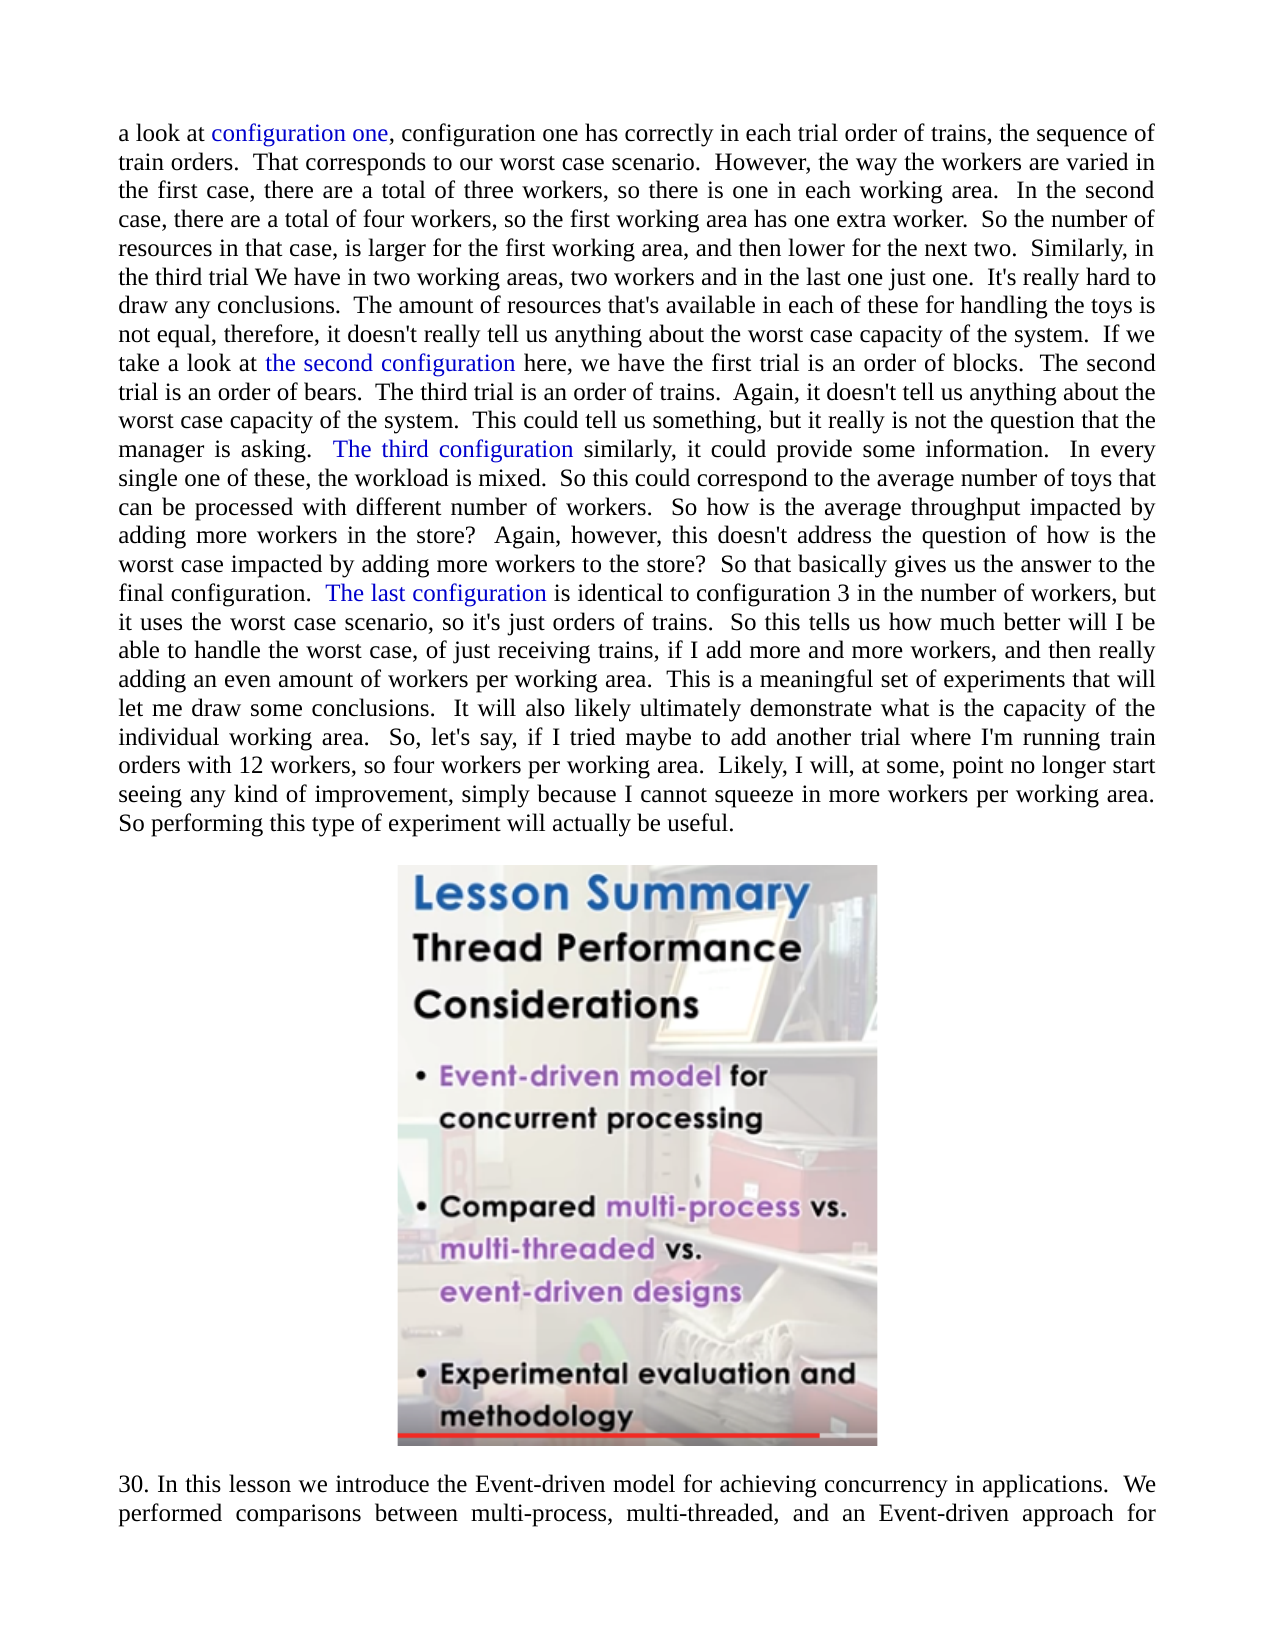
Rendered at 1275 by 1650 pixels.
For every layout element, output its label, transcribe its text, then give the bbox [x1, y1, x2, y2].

picture [397, 865, 878, 1446]
text 30. In this lesson we introduce the Event-driven model for achieving concurrency in applications. We performed comparisons between multi-process, multi-threaded, and an Event-driven approach for [118, 1469, 1157, 1527]
text a look at configuration one, configuration one has correctly in each trial order of trains, the sequence of train orders. That corresponds to our worst case scenario. However, the way the workers are varied in the first case, there are a total of three workers, so there is one in each working area. In the second case, there are a total of four workers, so the first working area has one extra worker. So the number of resources in that case, is larger for the first working area, and then lower for the next two. Similarly, in the third trial We have in two working areas, two workers and in the last one just one. It's really hard to draw any conclusions. The amount of resources that's available in each of these for handling the toys is not equal, therefore, it doesn't really tell us anything about the worst case capacity of the system. If we take a look at the second configuration here, we have the first trial is an order of blocks. The second trial is an order of bears. The third trial is an order of trains. Again, it doesn't tell us anything about the worst case capacity of the system. This could tell us something, but it really is not the question that the manager is asking. The third configuration similarly, it could provide some information. In every single one of these, the workload is mixed. So this could correspond to the average number of toys that can be processed with different number of workers. So how is the average throughput impacted by adding more workers in the store? Again, however, this doesn't address the question of how is the worst case impacted by adding more workers to the store? So that basically gives us the answer to the final configuration. The last configuration is identical to configuration 3 in the number of workers, but it uses the worst case scenario, so it's just orders of trains. So this tells us how much better will I be able to handle the worst case, of just receiving trains, if I add more and more workers, and then really adding an even amount of workers per working area. This is a meaningful set of experiments that will let me draw some conclusions. It will also likely ultimately demonstrate what is the capacity of the individual working area. So, let's say, if I tried maybe to add another trial where I'm running train orders with 12 workers, so four workers per working area. Likely, I will, at some, point no longer start seeing any kind of improvement, simply because I cannot squeeze in more workers per working area. So performing this type of experiment will actually be useful. [118, 118, 1157, 837]
